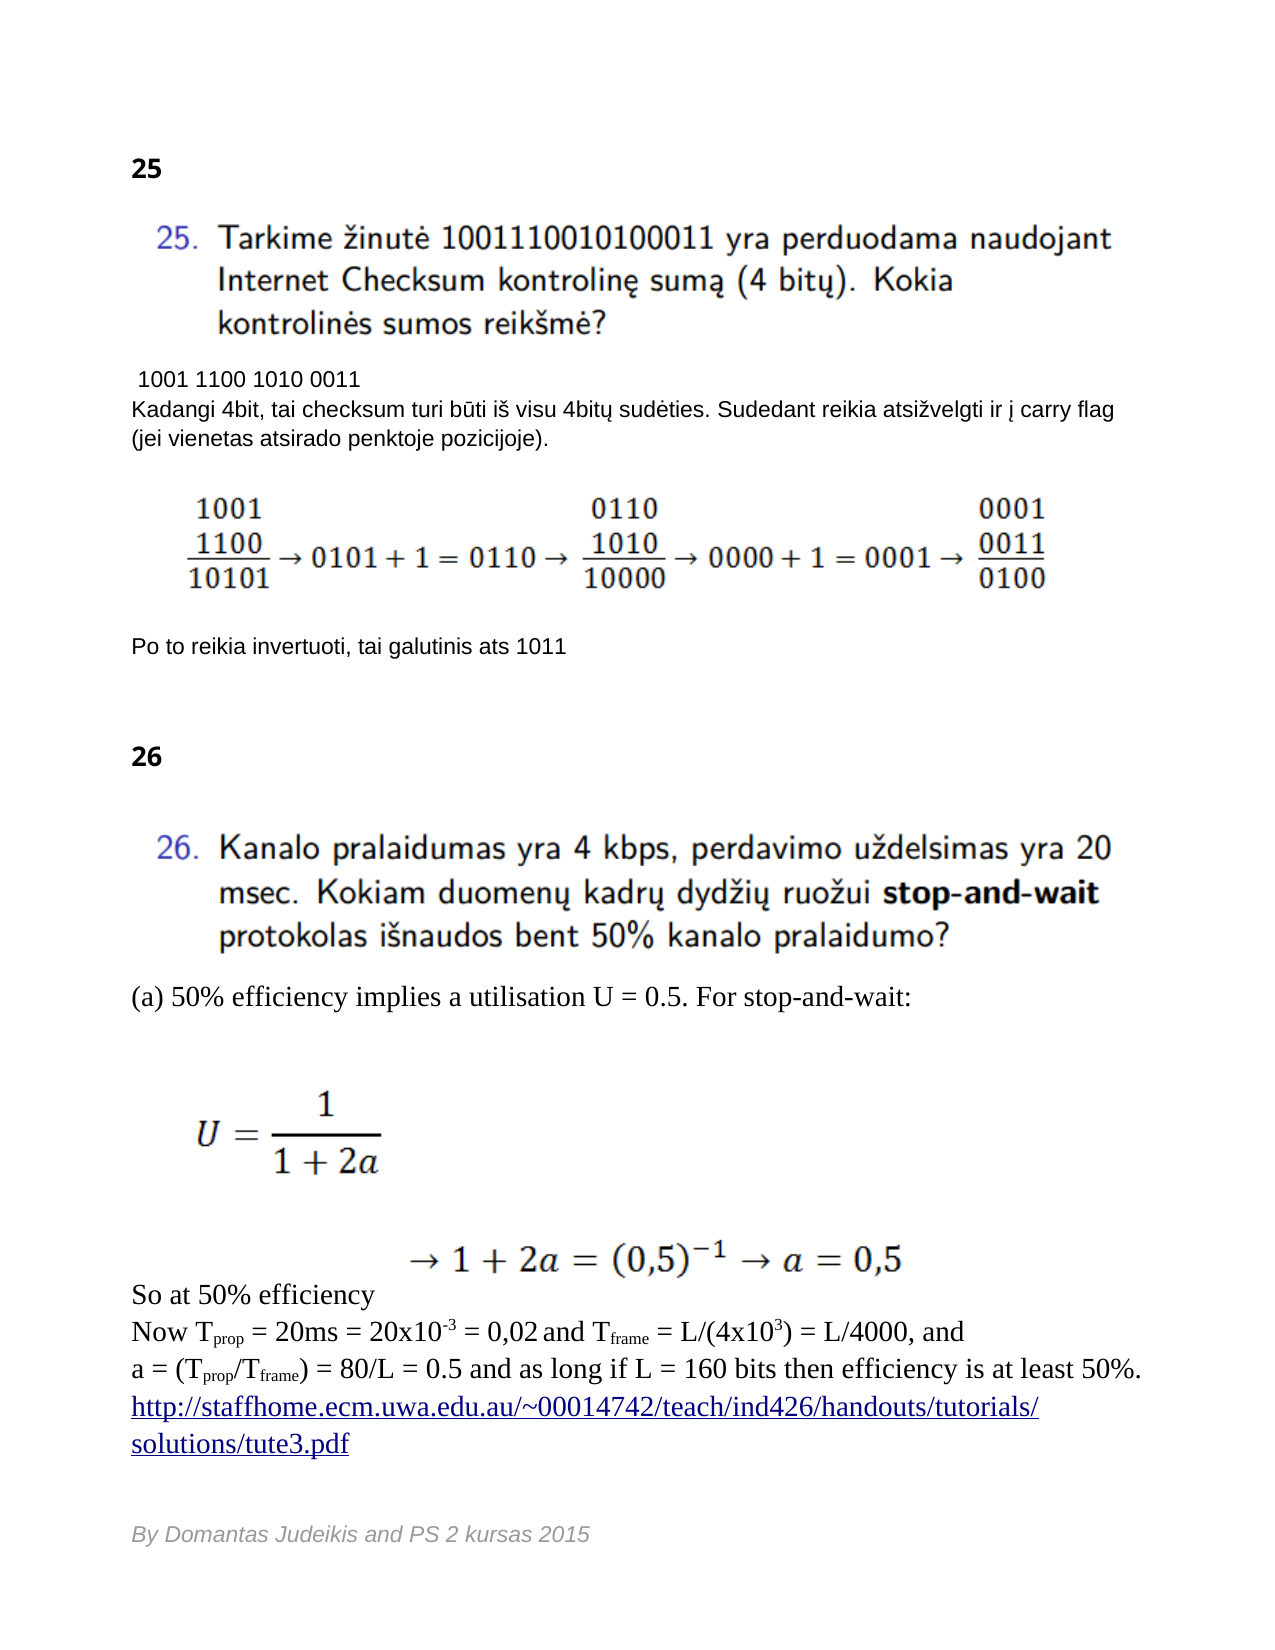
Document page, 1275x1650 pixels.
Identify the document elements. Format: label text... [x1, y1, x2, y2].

text http://staffhome.ecm.uwa.edu.au/~00014742/teach/ind426/handouts/tutorials/solutions/tute3.pdf [131, 1390, 1144, 1459]
text Now Tprop = 20ms = 20x10-3 = 0,02 and Tframe = L/(4x103) = L/4000, and [131, 1316, 1144, 1348]
picture [150, 211, 1125, 345]
text a = (Tprop/Tframe) = 80/L = 0.5 and as long if L = 160 bits then efficiency is at least 50%. [131, 1353, 1144, 1385]
picture [150, 1072, 419, 1194]
text So at 50% efficiency [131, 1216, 1144, 1311]
subtitle 26 [131, 737, 1144, 774]
text Kadangi 4bit, tai checksum turi būti iš visu 4bitų sudėties. Sudedant reikia atsižvelgti ir į carry flag (jei vienetas atsirado penktoje pozicijoje). [131, 396, 1144, 451]
text (a) 50% efficiency implies a utilisation U = 0.5. For stop-and-wait: [131, 980, 1144, 1012]
subtitle 25 [131, 150, 1144, 187]
text 1001 1100 1010 0011 [131, 367, 1144, 393]
picture [150, 473, 1088, 612]
picture [150, 827, 1125, 962]
text Po to reikia invertuoti, tai galutinis ats 1011 [131, 634, 1144, 659]
picture [401, 1234, 978, 1286]
